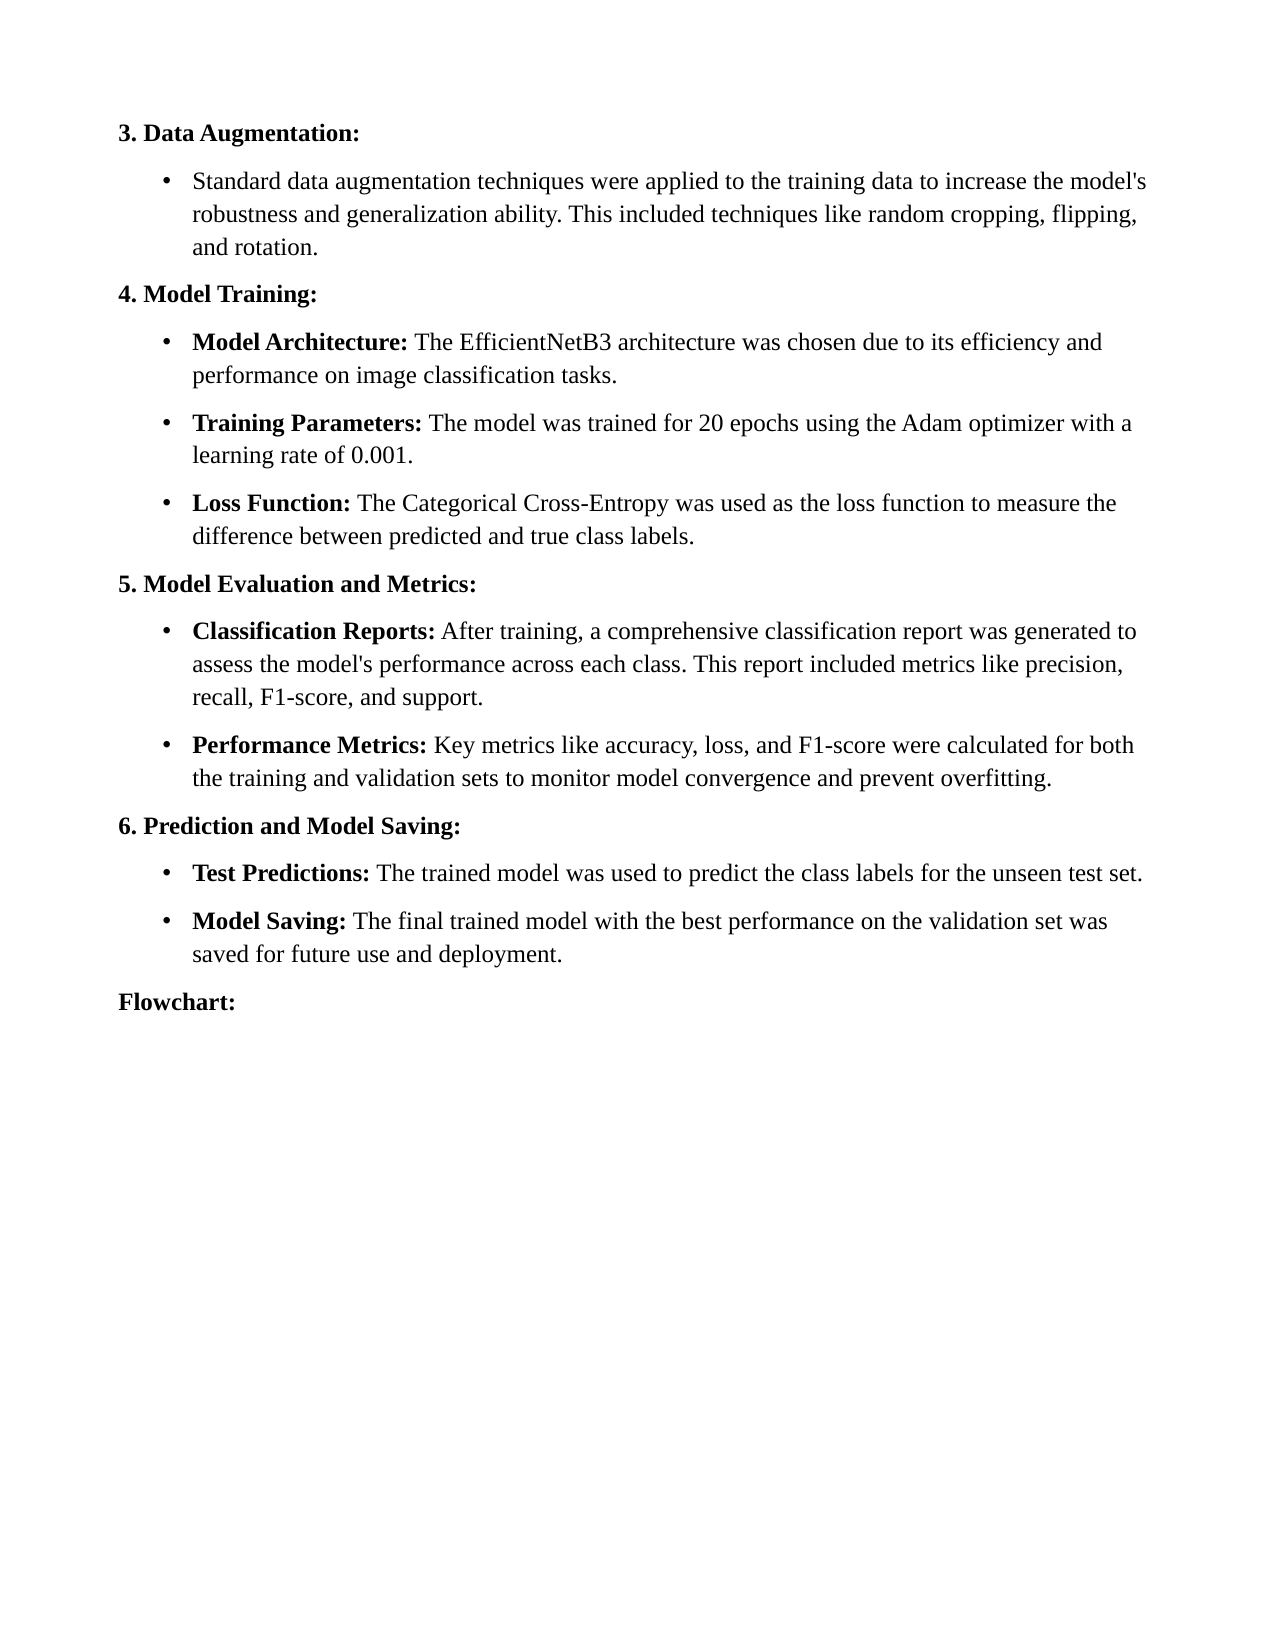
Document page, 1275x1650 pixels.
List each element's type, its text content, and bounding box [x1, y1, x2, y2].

list Standard data augmentation techniques were applied to the training data to increase the model's robustness and generalization ability. This included techniques like random cropping, flipping, and rotation. [162, 166, 1157, 261]
list Test Predictions: The trained model was used to predict the class labels for the unseen test set. [162, 858, 1157, 887]
list Classification Reports: After training, a comprehensive classification report was generated to assess the model's performance across each class. This report included metrics like precision, recall, F1-score, and support. [162, 616, 1157, 711]
text 4. Model Training: [118, 279, 1157, 308]
text 6. Prediction and Model Saving: [118, 811, 1157, 839]
list Performance Metrics: Key metrics like accuracy, loss, and F1-score were calculated for both the training and validation sets to monitor model convergence and prevent overfitting. [162, 730, 1157, 792]
list Model Architecture: The EfficientNetB3 architecture was chosen due to its efficiency and performance on image classification tasks. [162, 327, 1157, 389]
list Training Parameters: The model was trained for 20 epochs using the Adam optimizer with a learning rate of 0.001. [162, 408, 1157, 469]
list Model Saving: The final trained model with the best performance on the validation set was saved for future use and deployment. [162, 906, 1157, 968]
list Loss Function: The Categorical Cross-Entropy was used as the loss function to measure the difference between predicted and true class labels. [162, 488, 1157, 550]
text Flowchart: [118, 987, 1157, 1015]
text 5. Model Evaluation and Metrics: [118, 569, 1157, 598]
text 3. Data Augmentation: [118, 118, 1157, 147]
